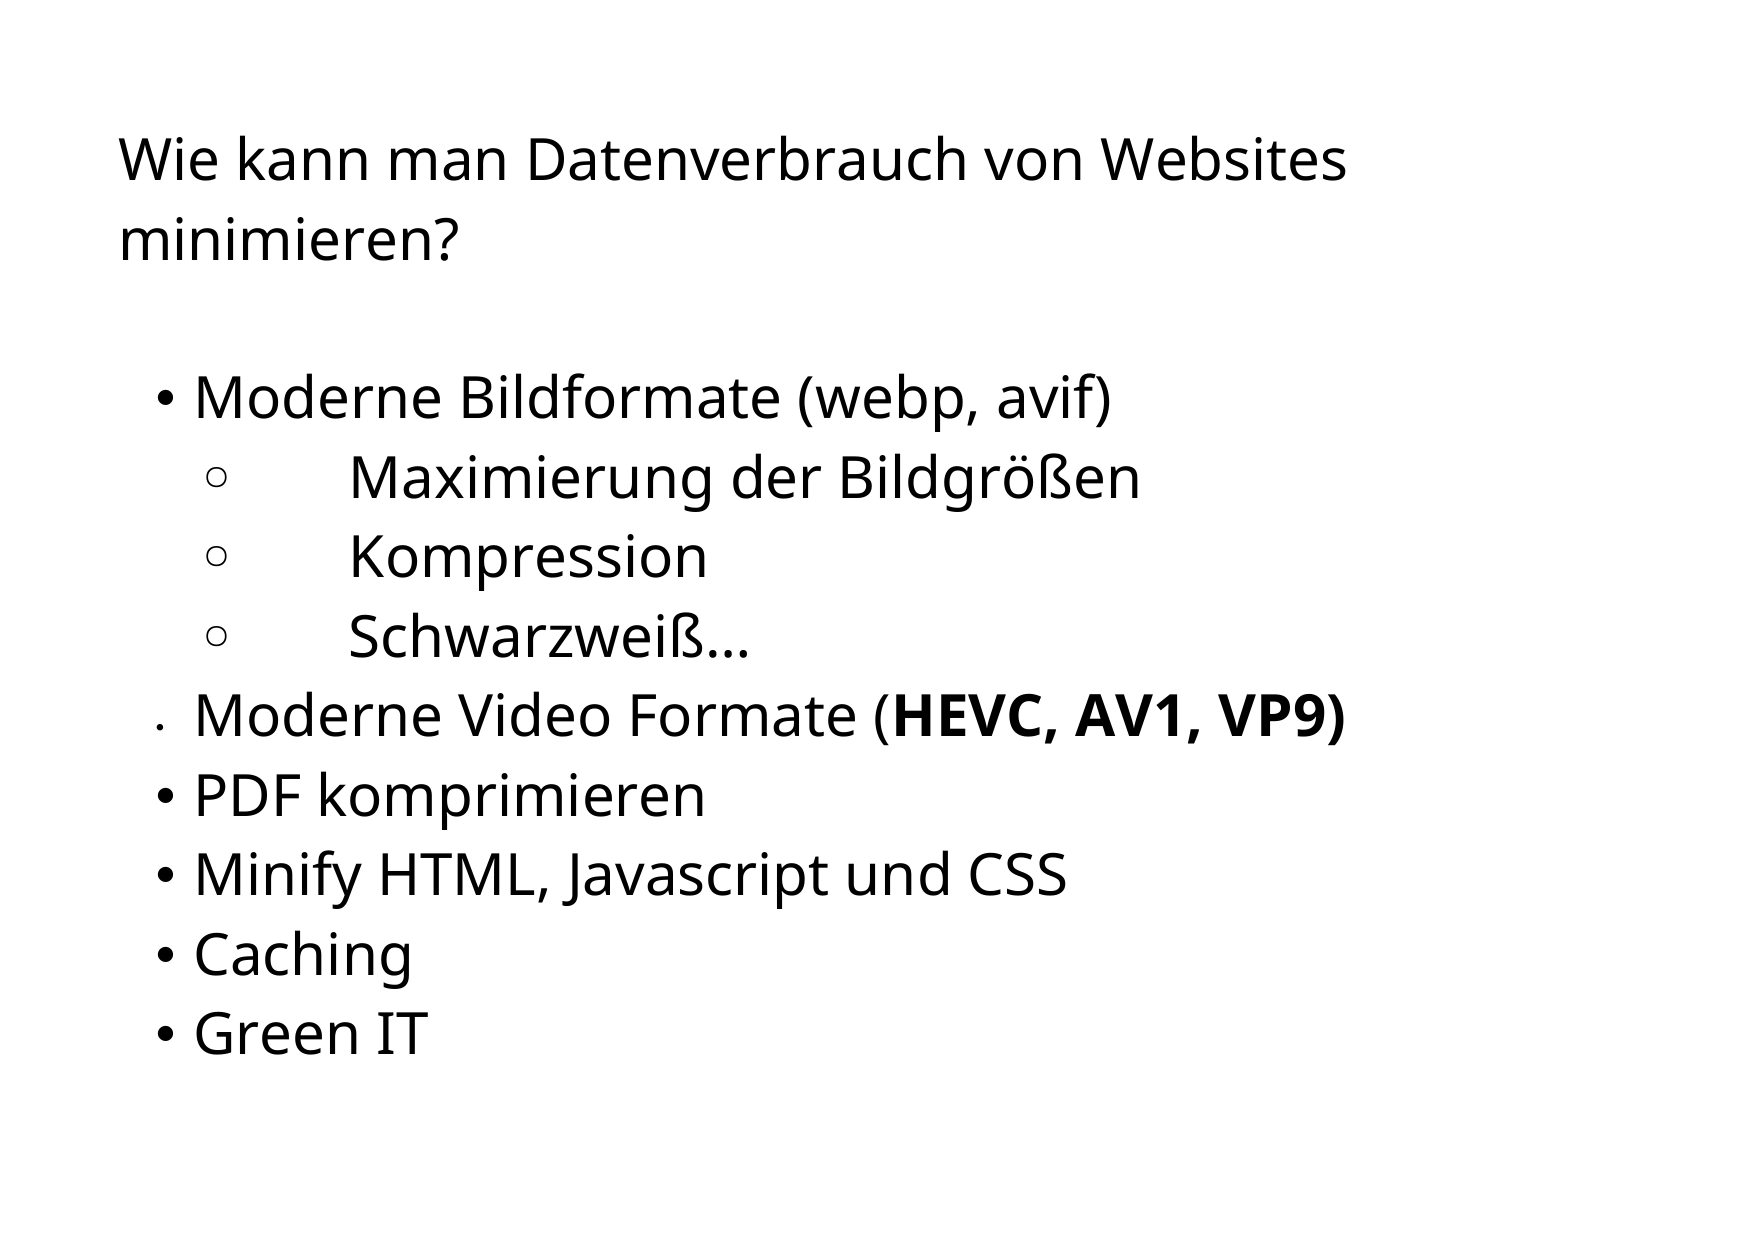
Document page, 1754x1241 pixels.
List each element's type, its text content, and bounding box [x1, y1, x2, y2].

list Caching [156, 913, 1636, 992]
list Schwarzweiß… [193, 595, 1636, 674]
list Moderne Video Formate (HEVC, AV1, VP9) [156, 674, 1636, 754]
list Maximierung der Bildgrößen [193, 436, 1636, 516]
list PDF komprimieren [156, 754, 1636, 833]
list Minify HTML, Javascript und CSS [156, 833, 1636, 913]
list Green IT [156, 992, 1636, 1072]
list Kompression [193, 516, 1636, 595]
text Wie kann man Datenverbrauch von Websites minimieren? [118, 118, 1636, 277]
list Moderne Bildformate (webp, avif) [156, 357, 1636, 436]
